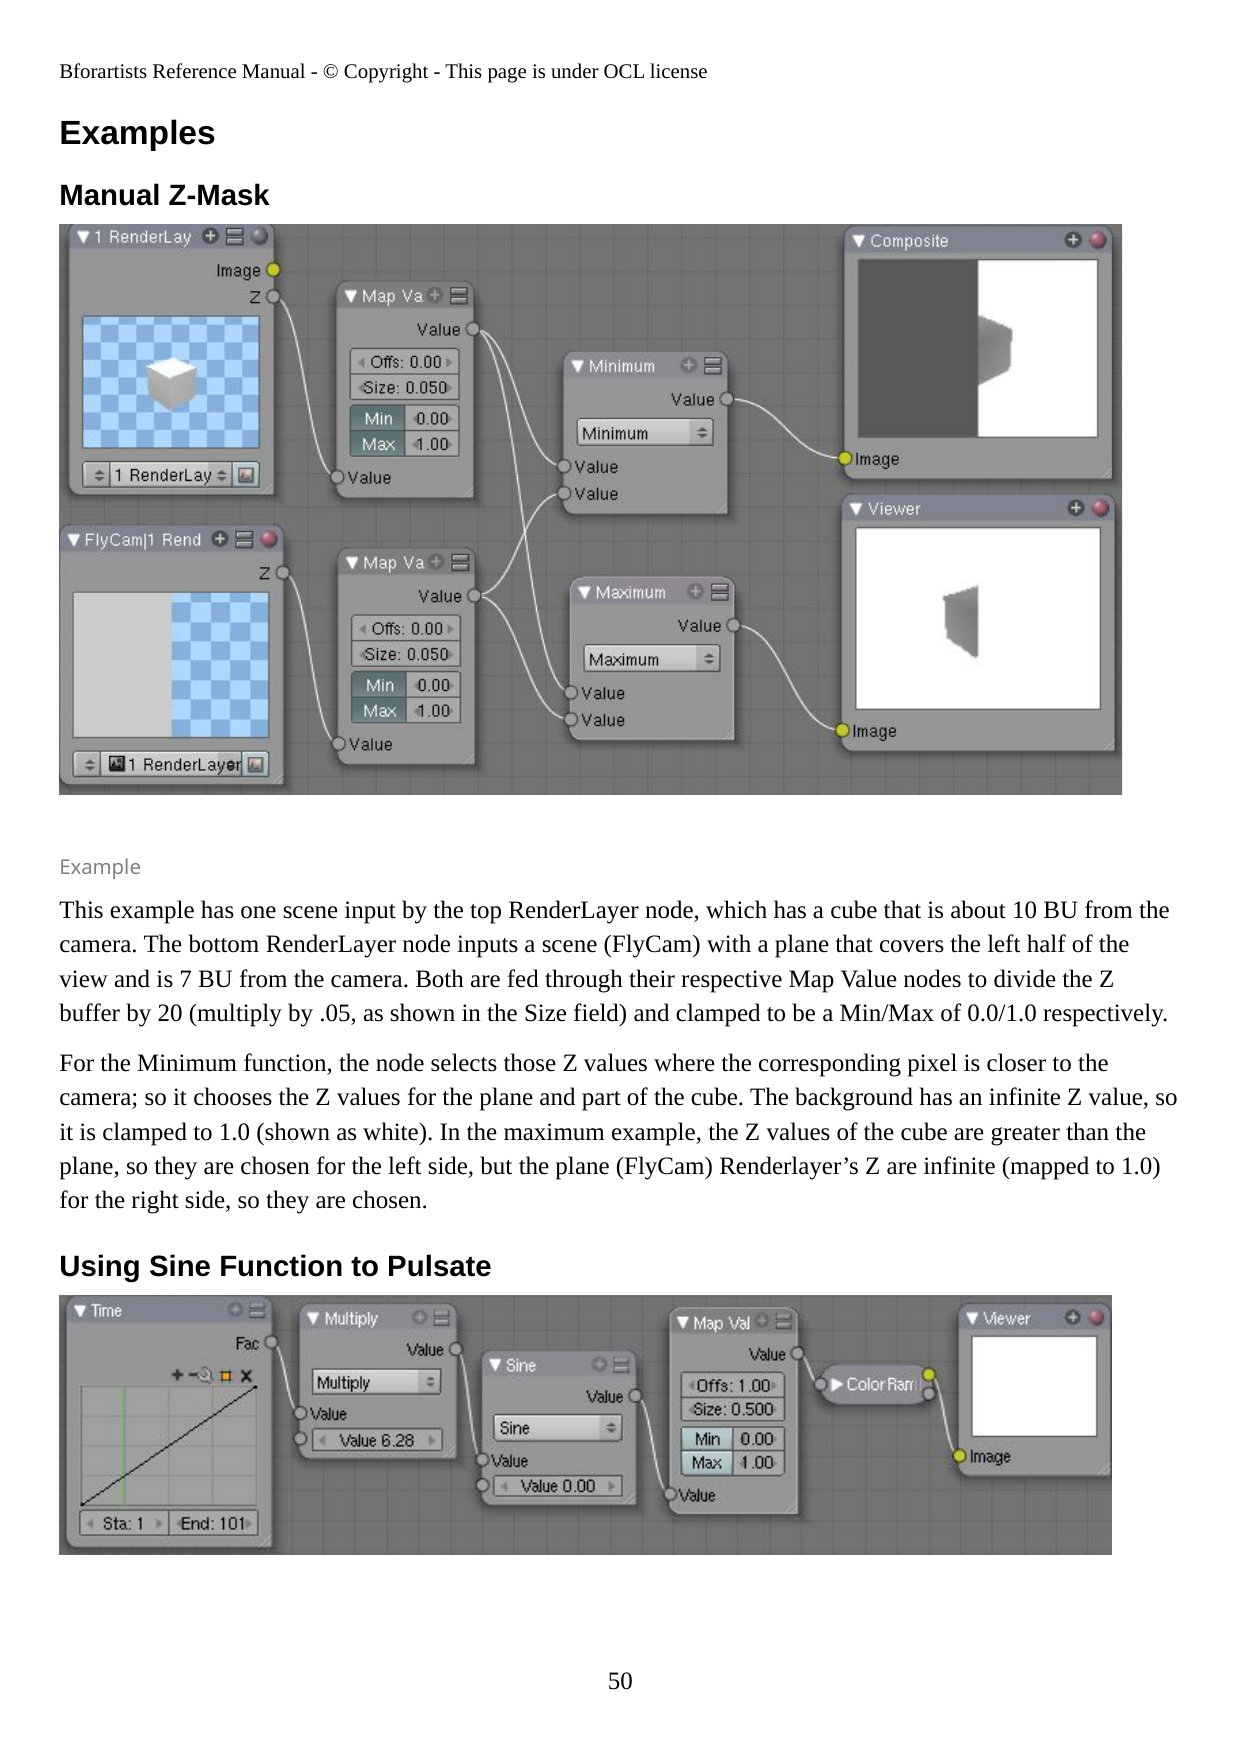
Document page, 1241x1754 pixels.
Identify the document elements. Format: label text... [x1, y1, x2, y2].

subtitle Manual Z-Mask [59, 178, 1181, 212]
text Example [59, 849, 1181, 881]
subtitle Using Sine Function to Pulsate [59, 1249, 1181, 1283]
text This example has one scene input by the top RenderLayer node, which has a cube that is about 10 BU from the camera. The bottom RenderLayer node inputs a scene (FlyCam) with a plane that covers the left half of the view and is 7 BU from the camera. Both are fed through their respective Map Value nodes to divide the Z buffer by 20 (multiply by .05, as shown in the Size field) and clamped to be a Min/Max of 0.0/1.0 respectively. [59, 895, 1181, 1027]
picture [59, 224, 1123, 795]
text For the Minimum function, the node selects those Z values where the corresponding pixel is closer to the camera; so it chooses the Z values for the plane and part of the cube. The background has an infinite Z value, so it is clamped to 1.0 (shown as white). In the maximum example, the Z values of the cube are greater than the plane, so they are chosen for the left side, but the plane (FlyCam) Renderlayer’s Z are infinite (mapped to 1.0) for the right side, so they are chosen. [59, 1048, 1181, 1214]
picture [59, 1295, 1112, 1555]
subtitle Examples [59, 113, 1181, 151]
